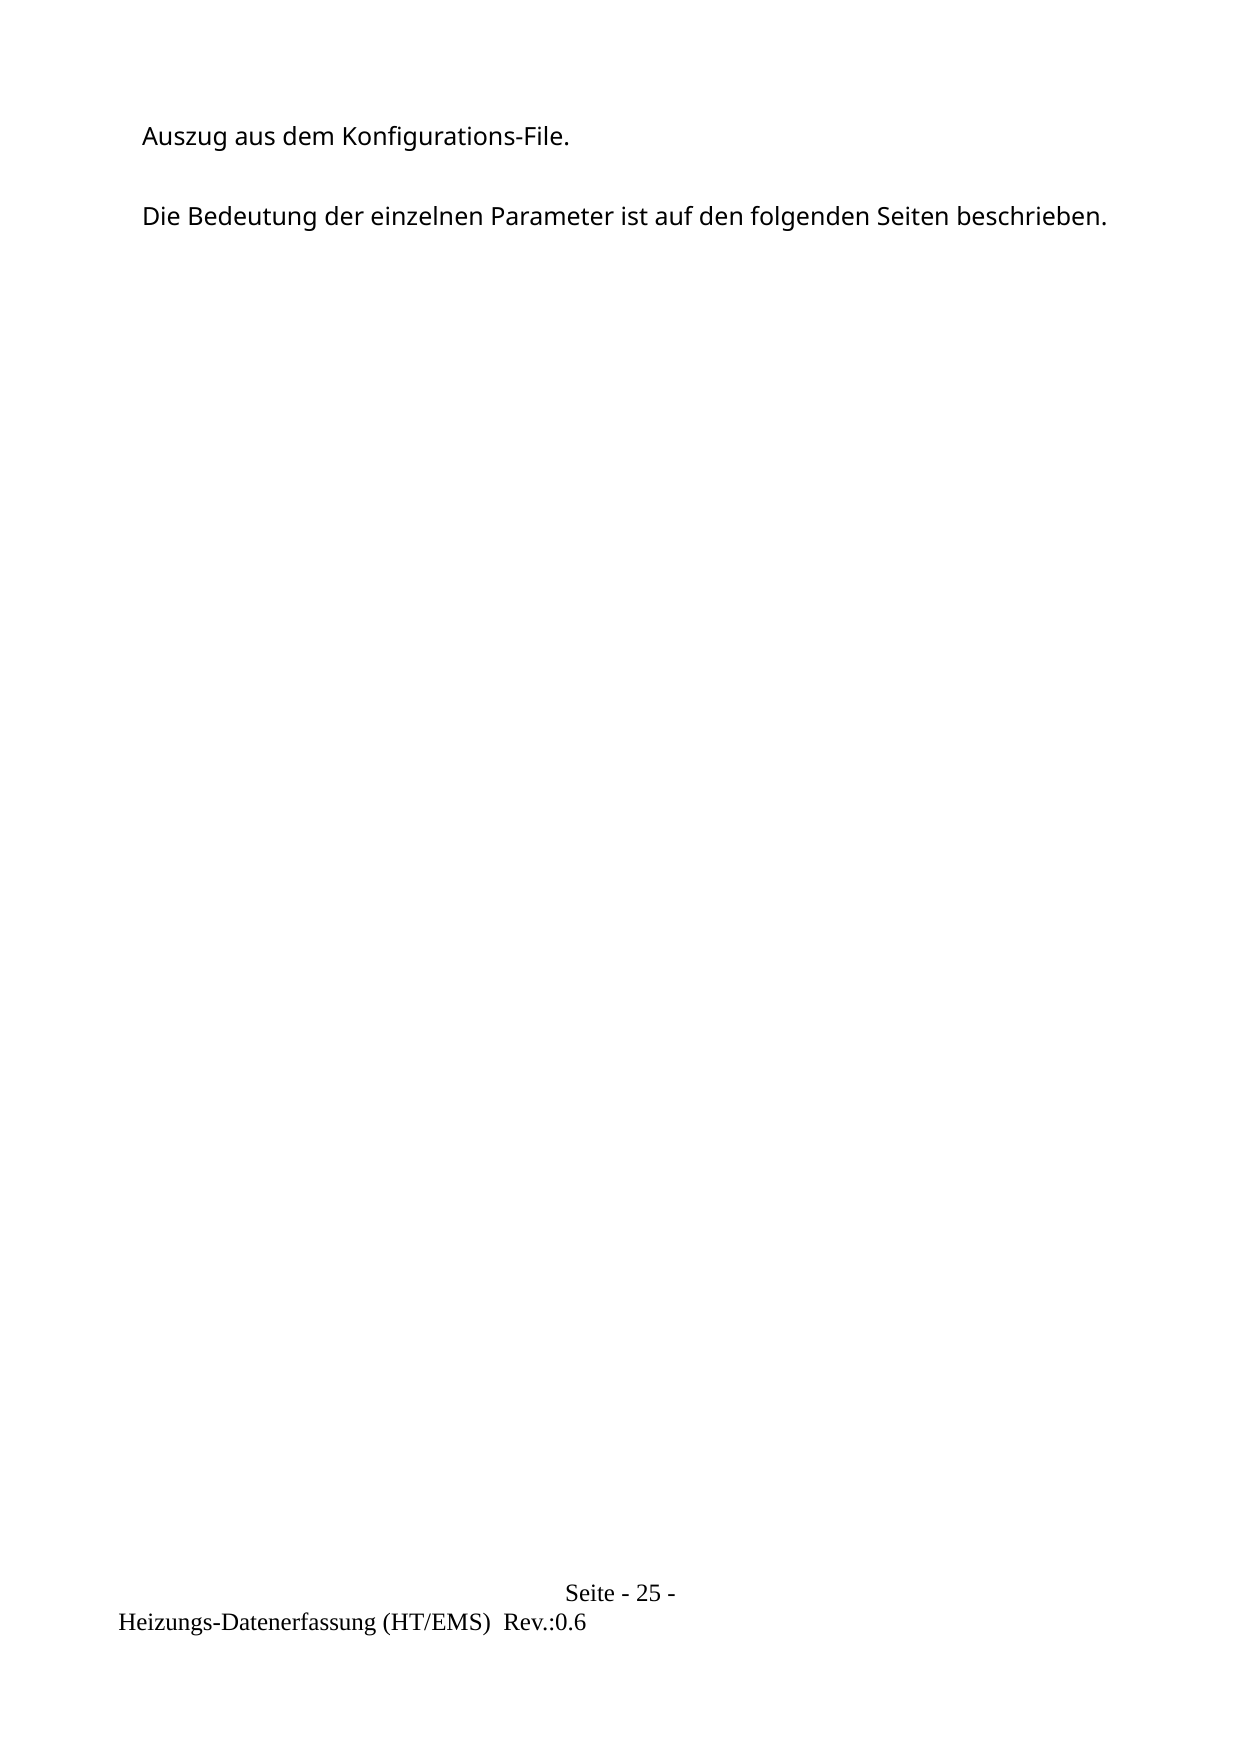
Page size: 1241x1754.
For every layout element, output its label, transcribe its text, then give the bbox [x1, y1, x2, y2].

text Auszug aus dem Konfigurations-File. [142, 118, 1122, 152]
text Die Bedeutung der einzelnen Parameter ist auf den folgenden Seiten beschrieben. [142, 199, 1122, 233]
